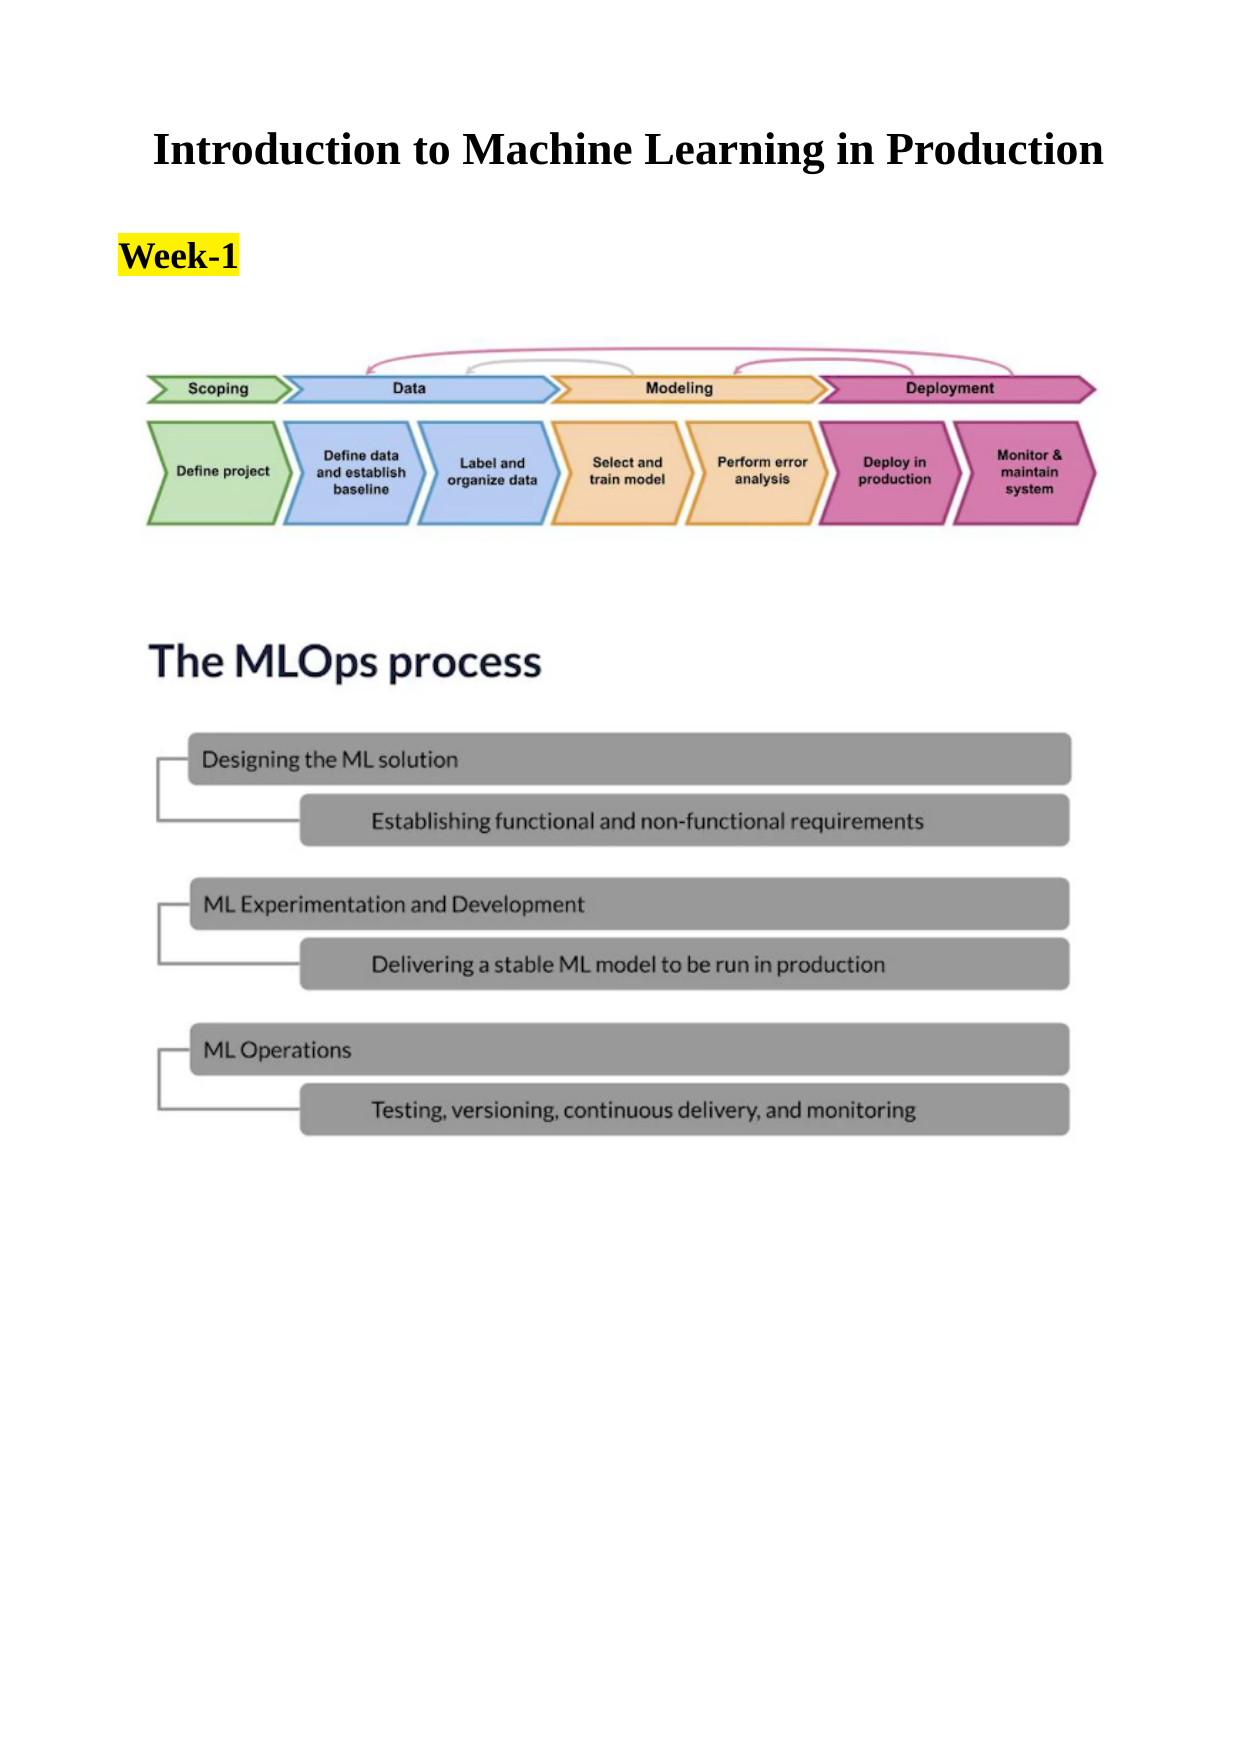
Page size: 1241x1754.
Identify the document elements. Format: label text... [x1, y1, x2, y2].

text Introduction to Machine Learning in Production [118, 118, 1122, 176]
picture [118, 617, 1123, 1165]
text Week-1 [118, 233, 1122, 276]
picture [118, 319, 1123, 560]
